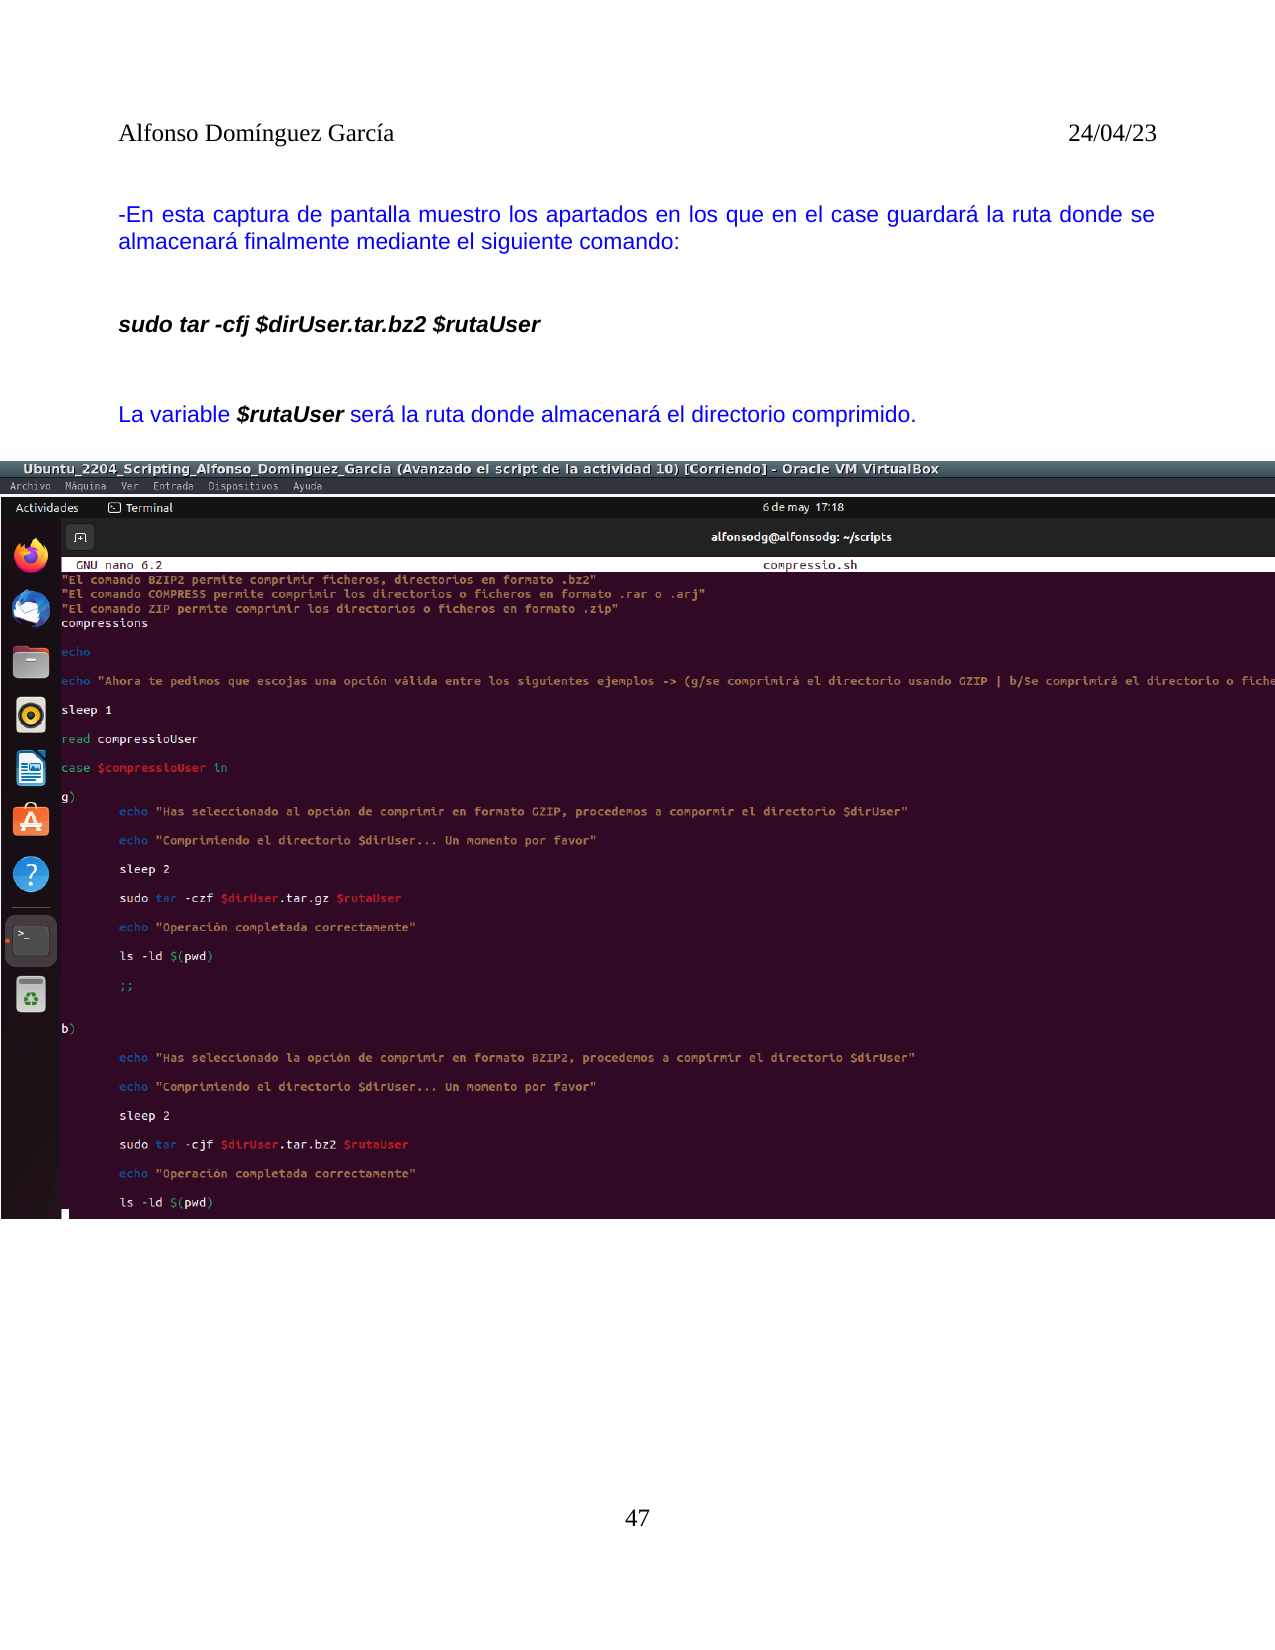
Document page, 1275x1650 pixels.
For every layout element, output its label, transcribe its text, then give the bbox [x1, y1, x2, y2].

picture [0, 461, 1275, 1219]
subtitle -En esta captura de pantalla muestro los apartados en los que en el case guardará la ruta donde se almacenará finalmente mediante el siguiente comando: [118, 201, 1157, 254]
text sudo tar -cfj $dirUser.tar.bz2 $rutaUser [118, 311, 1157, 338]
text La variable $rutaUser será la ruta donde almacenará el directorio comprimido. [118, 401, 1157, 427]
